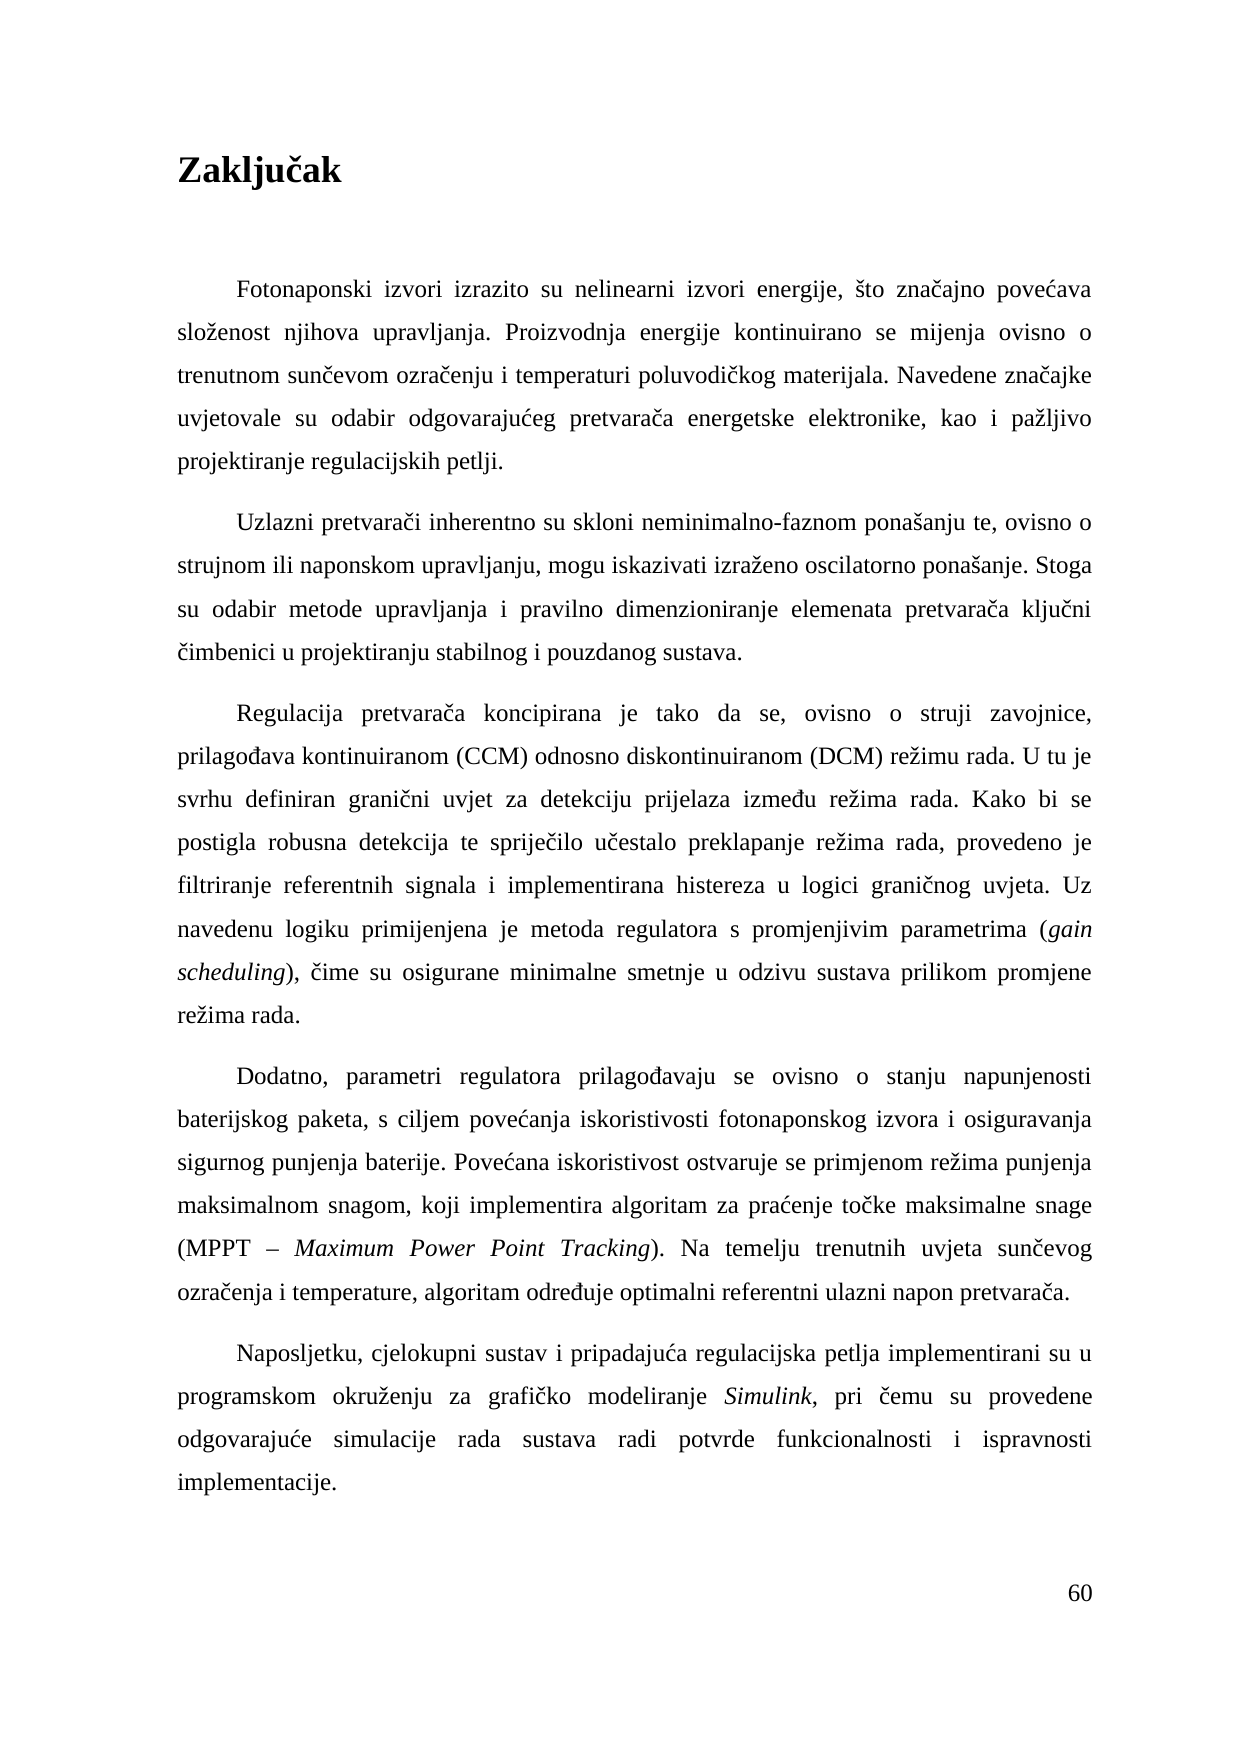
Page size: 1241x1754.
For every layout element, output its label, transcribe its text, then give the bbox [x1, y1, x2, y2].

text Regulacija pretvarača koncipirana je tako da se, ovisno o struji zavojnice, prilagođava kontinuiranom (CCM) odnosno diskontinuiranom (DCM) režimu rada. U tu je svrhu definiran granični uvjet za detekciju prijelaza između režima rada. Kako bi se postigla robusna detekcija te spriječilo učestalo preklapanje režima rada, provedeno je filtriranje referentnih signala i implementirana histereza u logici graničnog uvjeta. Uz navedenu logiku primijenjena je metoda regulatora s promjenjivim parametrima (gain scheduling), čime su osigurane minimalne smetnje u odzivu sustava prilikom promjene režima rada. [177, 698, 1093, 1029]
text Fotonaponski izvori izrazito su nelinearni izvori energije, što značajno povećava složenost njihova upravljanja. Proizvodnja energije kontinuirano se mijenja ovisno o trenutnom sunčevom ozračenju i temperaturi poluvodičkog materijala. Navedene značajke uvjetovale su odabir odgovarajućeg pretvarača energetske elektronike, kao i pažljivo projektiranje regulacijskih petlji. [177, 274, 1093, 475]
text Dodatno, parametri regulatora prilagođavaju se ovisno o stanju napunjenosti baterijskog paketa, s ciljem povećanja iskoristivosti fotonaponskog izvora i osiguravanja sigurnog punjenja baterije. Povećana iskoristivost ostvaruje se primjenom režima punjenja maksimalnom snagom, koji implementira algoritam za praćenje točke maksimalne snage (MPPT – Maximum Power Point Tracking). Na temelju trenutnih uvjeta sunčevog ozračenja i temperature, algoritam određuje optimalni referentni ulazni napon pretvarača. [177, 1061, 1093, 1305]
text Naposljetku, cjelokupni sustav i pripadajuća regulacijska petlja implementirani su u programskom okruženju za grafičko modeliranje Simulink, pri čemu su provedene odgovarajuće simulacije rada sustava radi potvrde funkcionalnosti i ispravnosti implementacije. [177, 1338, 1093, 1496]
subtitle Zaključak [177, 148, 1093, 191]
text Uzlazni pretvarači inherentno su skloni neminimalno-faznom ponašanju te, ovisno o strujnom ili naponskom upravljanju, mogu iskazivati izraženo oscilatorno ponašanje. Stoga su odabir metode upravljanja i pravilno dimenzioniranje elemenata pretvarača ključni čimbenici u projektiranju stabilnog i pouzdanog sustava. [177, 507, 1093, 666]
